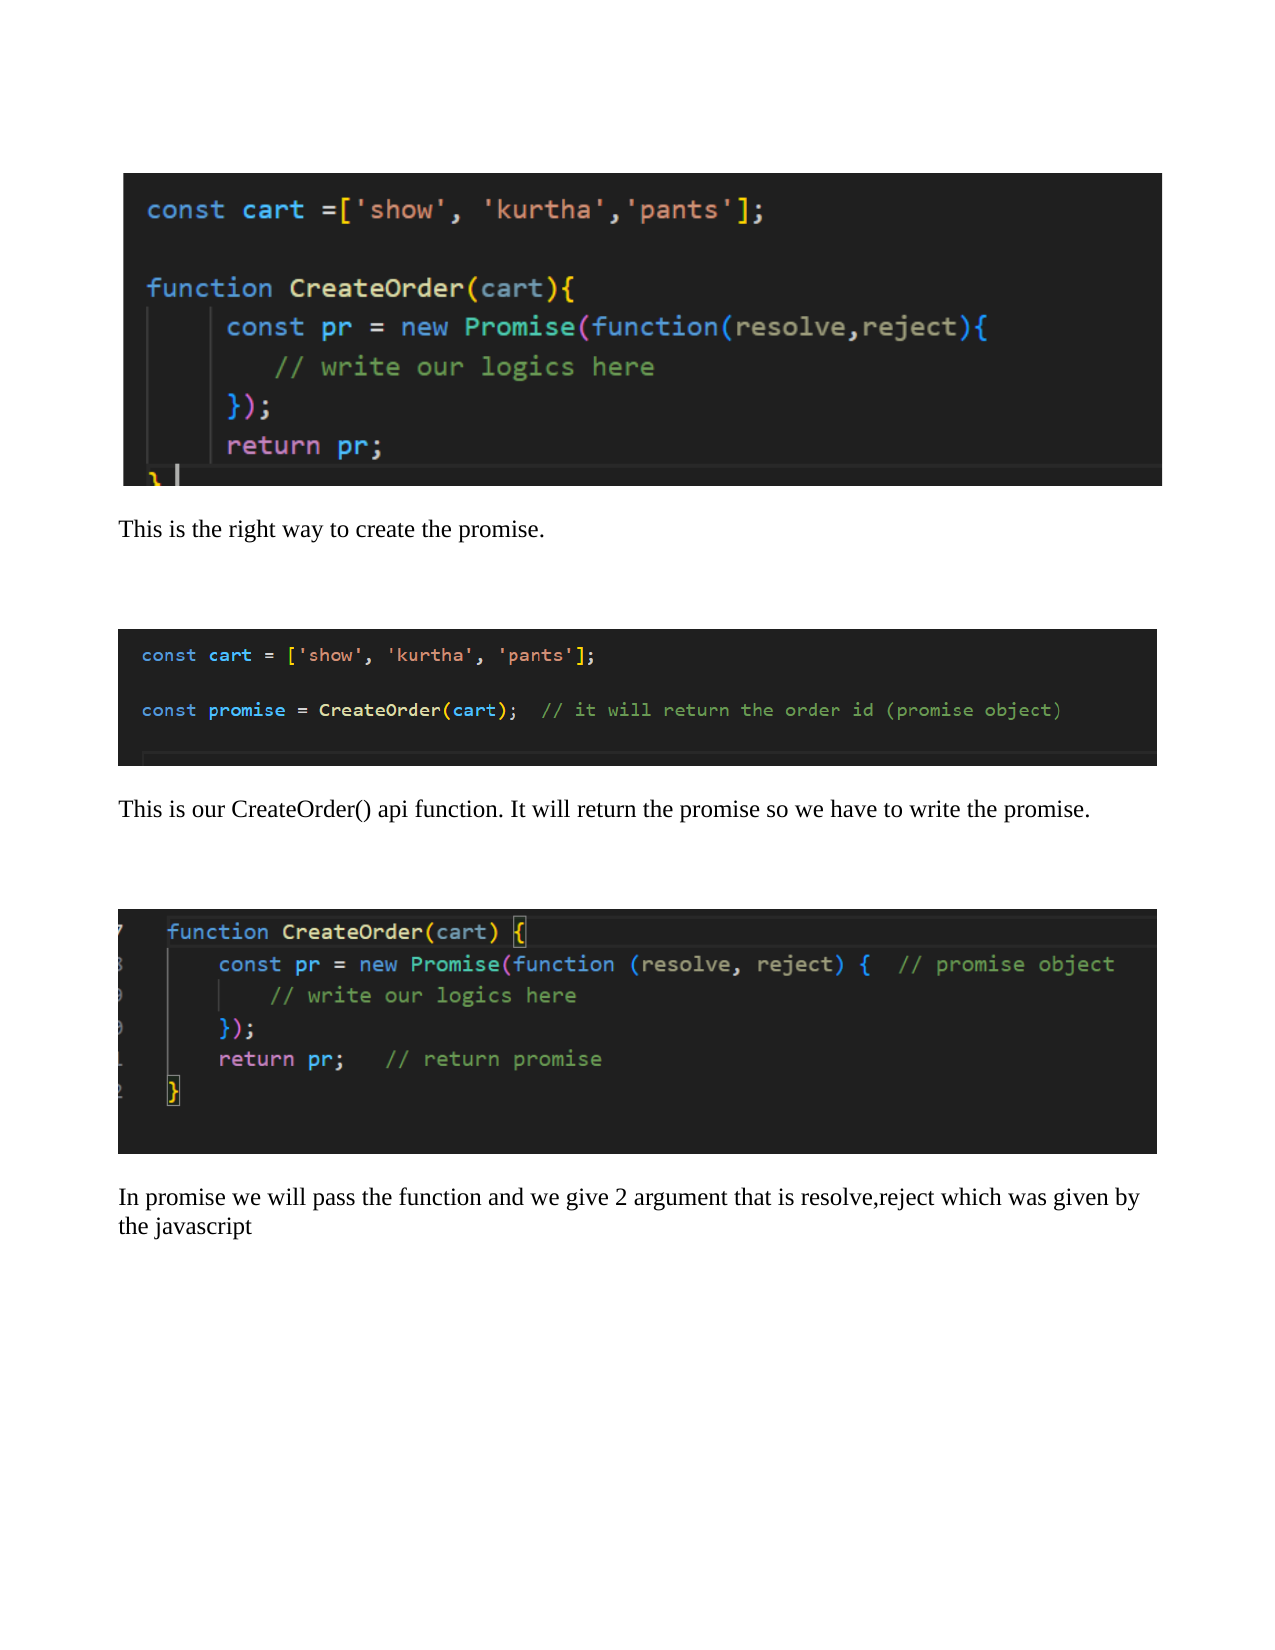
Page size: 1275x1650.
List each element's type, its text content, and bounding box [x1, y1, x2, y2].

text In promise we will pass the function and we give 2 argument that is resolve,reject which was given by the javascript [118, 1154, 1157, 1240]
picture [123, 173, 1163, 486]
text This is our CreateOrder() api function. It will return the promise so we have to write the promise. [118, 766, 1157, 823]
text This is the right way to create the promise. [118, 118, 1157, 543]
picture [118, 629, 1157, 766]
picture [118, 909, 1157, 1154]
